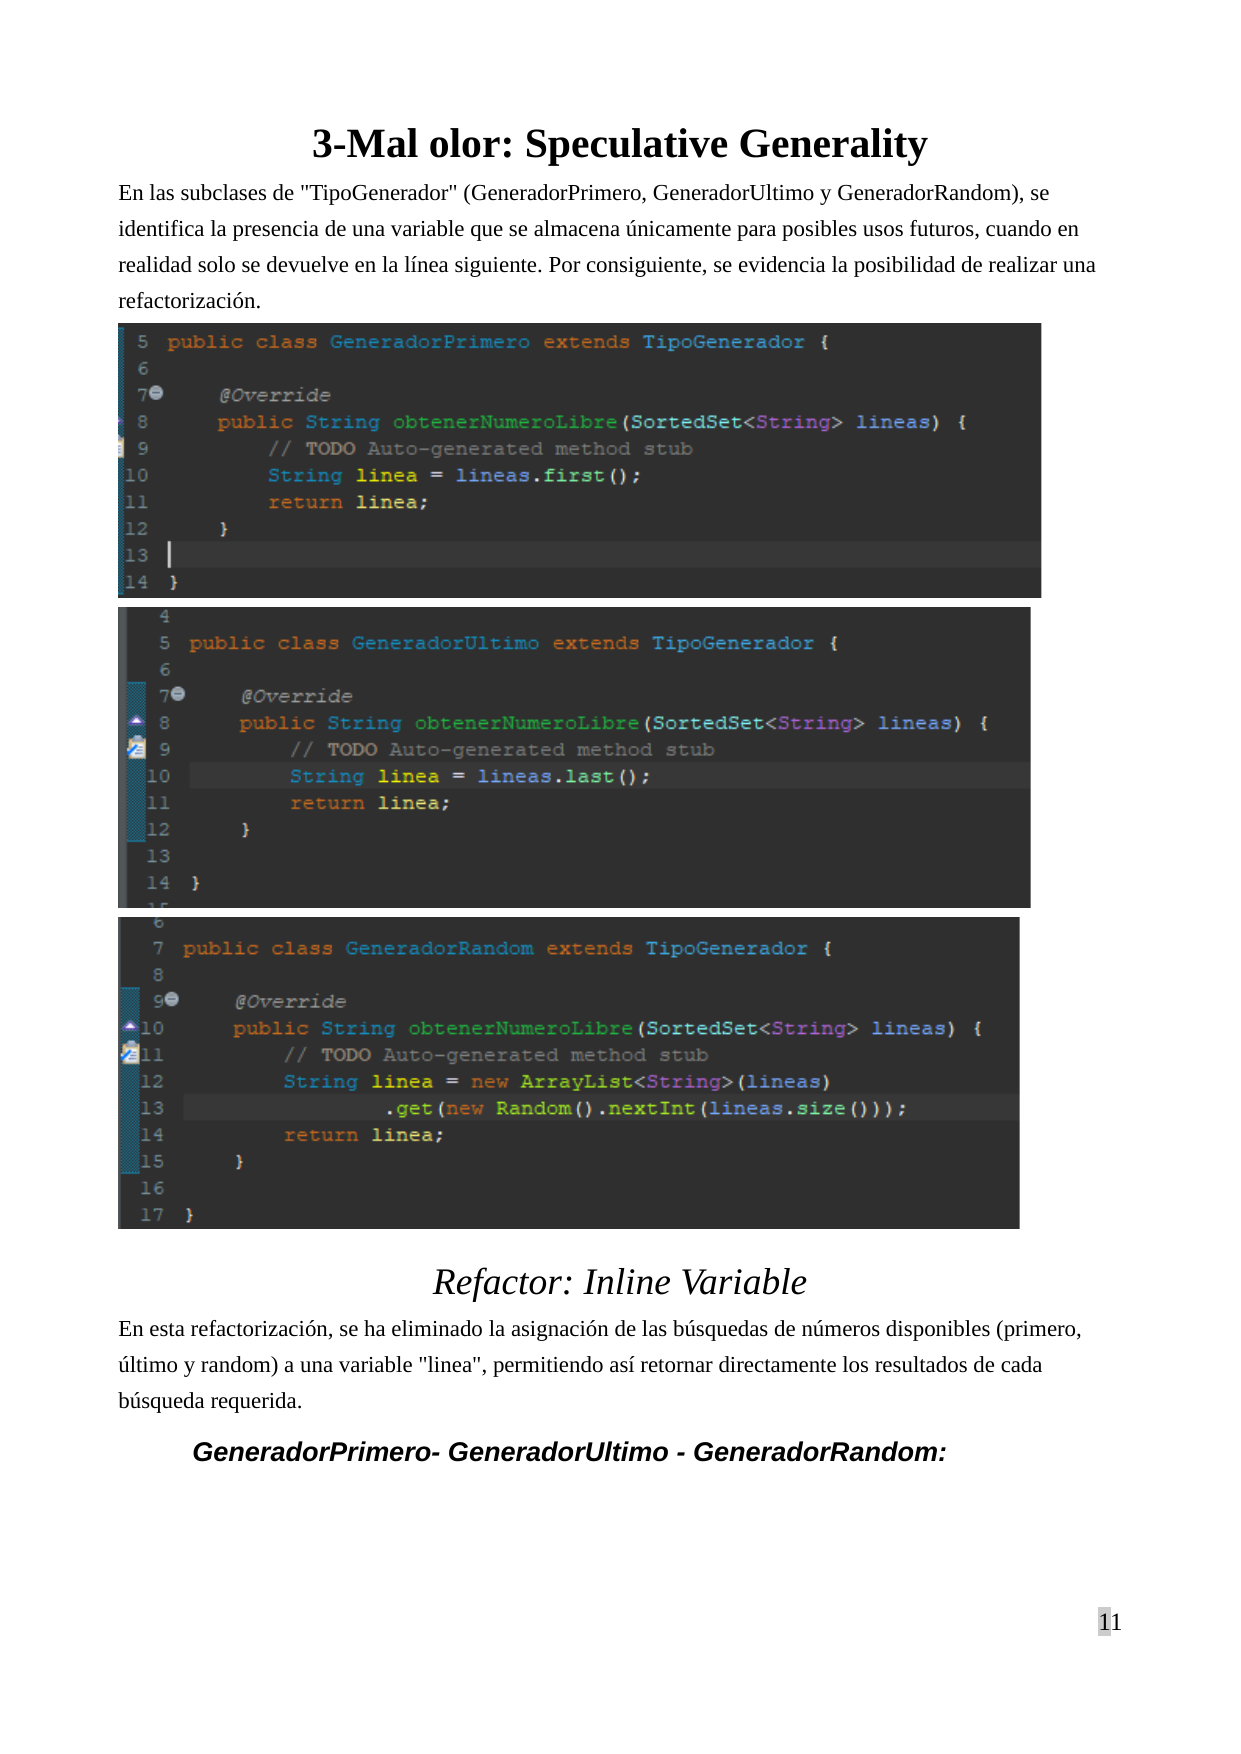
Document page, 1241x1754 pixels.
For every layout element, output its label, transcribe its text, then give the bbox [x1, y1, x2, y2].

text En esta refactorización, se ha eliminado la asignación de las búsquedas de números disponibles (primero, último y random) a una variable "linea", permitiendo así retornar directamente los resultados de cada búsqueda requerida. [118, 1315, 1122, 1414]
subtitle 3-Mal olor: Speculative Generality [118, 118, 1122, 166]
subtitle GeneradorPrimero- GeneradorUltimo - GeneradorRandom: [118, 1436, 1122, 1468]
text En las subclases de "TipoGenerador" (GeneradorPrimero, GeneradorUltimo y GeneradorRandom), se identifica la presencia de una variable que se almacena únicamente para posibles usos futuros, cuando en realidad solo se devuelve en la línea siguiente. Por consiguiente, se evidencia la posibilidad de realizar una refactorización. [118, 178, 1122, 314]
subtitle Refactor: Inline Variable [118, 1259, 1122, 1302]
picture [118, 607, 1031, 908]
picture [118, 917, 1020, 1229]
picture [118, 323, 1042, 598]
